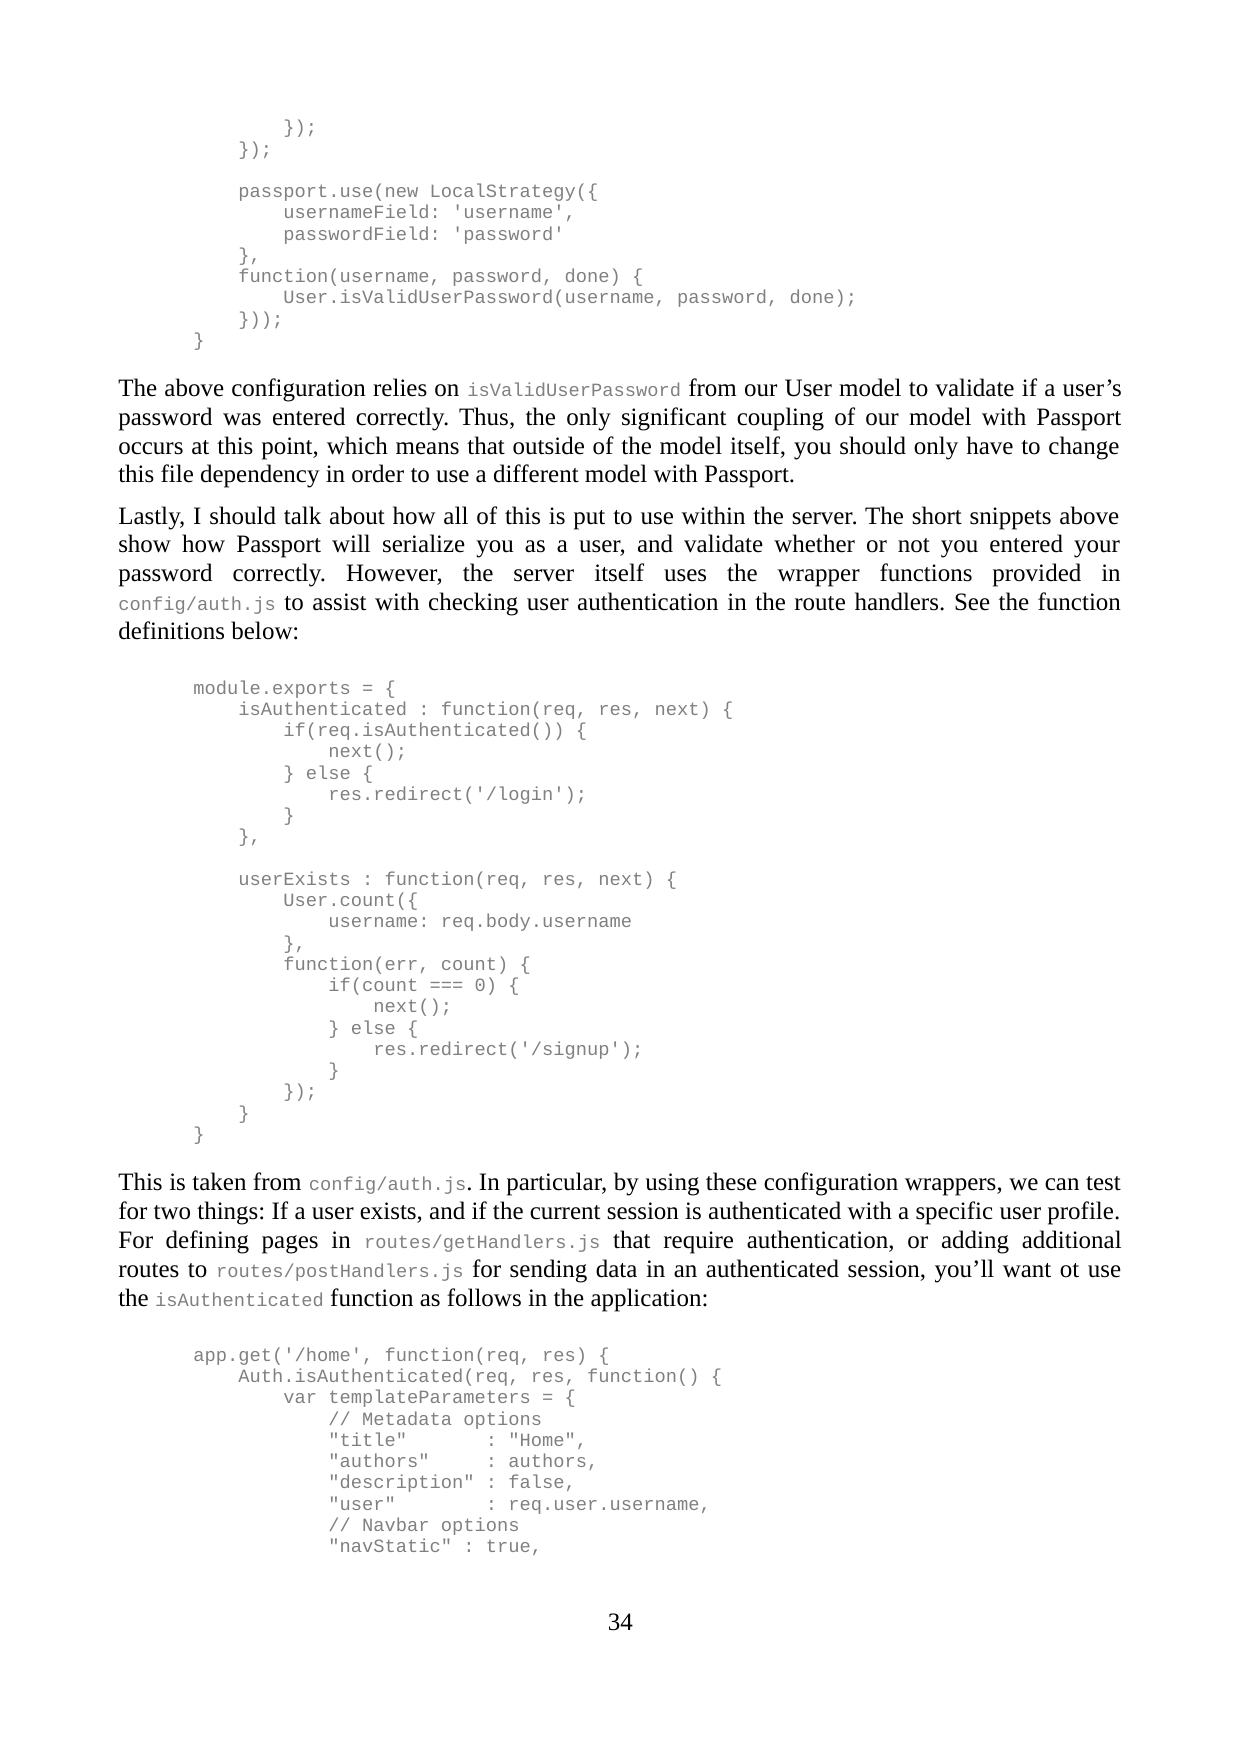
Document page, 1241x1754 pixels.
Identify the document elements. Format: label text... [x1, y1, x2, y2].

text next(); [193, 742, 1122, 763]
text }, [193, 827, 1122, 848]
text User.count({ [193, 891, 1122, 912]
text }, [193, 246, 1122, 267]
text passwordField: 'password' [193, 224, 1122, 246]
text } [193, 1103, 1122, 1125]
text User.isValidUserPassword(username, password, done); [193, 288, 1122, 309]
text })); [193, 309, 1122, 331]
text username: req.body.username [193, 912, 1122, 933]
text usernameField: 'username', [193, 203, 1122, 224]
text function(username, password, done) { [193, 267, 1122, 288]
text }, [193, 933, 1122, 955]
text userExists : function(req, res, next) { [193, 870, 1122, 891]
text "authors" : authors, [193, 1452, 1122, 1473]
text }); [193, 1082, 1122, 1103]
text res.redirect('/login'); [193, 785, 1122, 806]
text This is taken from config/auth.js. In particular, by using these configuration wrappers, we can test for two things: If a user exists, and if the current session is authenticated with a specific user profile. For defining pages in routes/getHandlers.js that require authentication, or adding additional routes to routes/postHandlers.js for sending data in an authenticated session, you’ll want ot use the isAuthenticated function as follows in the application: [118, 1167, 1122, 1312]
text // Navbar options [193, 1516, 1122, 1537]
text "navStatic" : true, [193, 1537, 1122, 1558]
text The above configuration relies on isValidUserPassword from our User model to validate if a user’s password was entered correctly. Thus, the only significant coupling of our model with Passport occurs at this point, which means that outside of the model itself, you should only have to change this file dependency in order to use a different model with Passport. [118, 373, 1122, 488]
text Lastly, I should talk about how all of this is put to use within the server. The short snippets above show how Passport will serialize you as a user, and validate whether or not you entered your password correctly. However, the server itself uses the wrapper functions provided in config/auth.js to assist with checking user authentication in the route handlers. See the function definitions below: [118, 501, 1122, 645]
text } else { [193, 1018, 1122, 1040]
text "description" : false, [193, 1473, 1122, 1494]
text app.get('/home', function(req, res) { [193, 1346, 1122, 1367]
text }); [193, 139, 1122, 161]
text passport.use(new LocalStrategy({ [193, 182, 1122, 203]
text if(req.isAuthenticated()) { [193, 721, 1122, 742]
text // Metadata options [193, 1409, 1122, 1431]
text module.exports = { [193, 678, 1122, 700]
text "user" : req.user.username, [193, 1494, 1122, 1516]
text res.redirect('/signup'); [193, 1040, 1122, 1061]
text if(count === 0) { [193, 976, 1122, 997]
text "title" : "Home", [193, 1431, 1122, 1452]
text Auth.isAuthenticated(req, res, function() { [193, 1367, 1122, 1388]
text var templateParameters = { [193, 1388, 1122, 1409]
text } else { [193, 763, 1122, 785]
text function(err, count) { [193, 955, 1122, 976]
text isAuthenticated : function(req, res, next) { [193, 700, 1122, 721]
text } [193, 1061, 1122, 1082]
text } [193, 806, 1122, 827]
text }); [193, 118, 1122, 139]
text } [193, 331, 1122, 352]
text next(); [193, 997, 1122, 1018]
text } [193, 1125, 1122, 1146]
